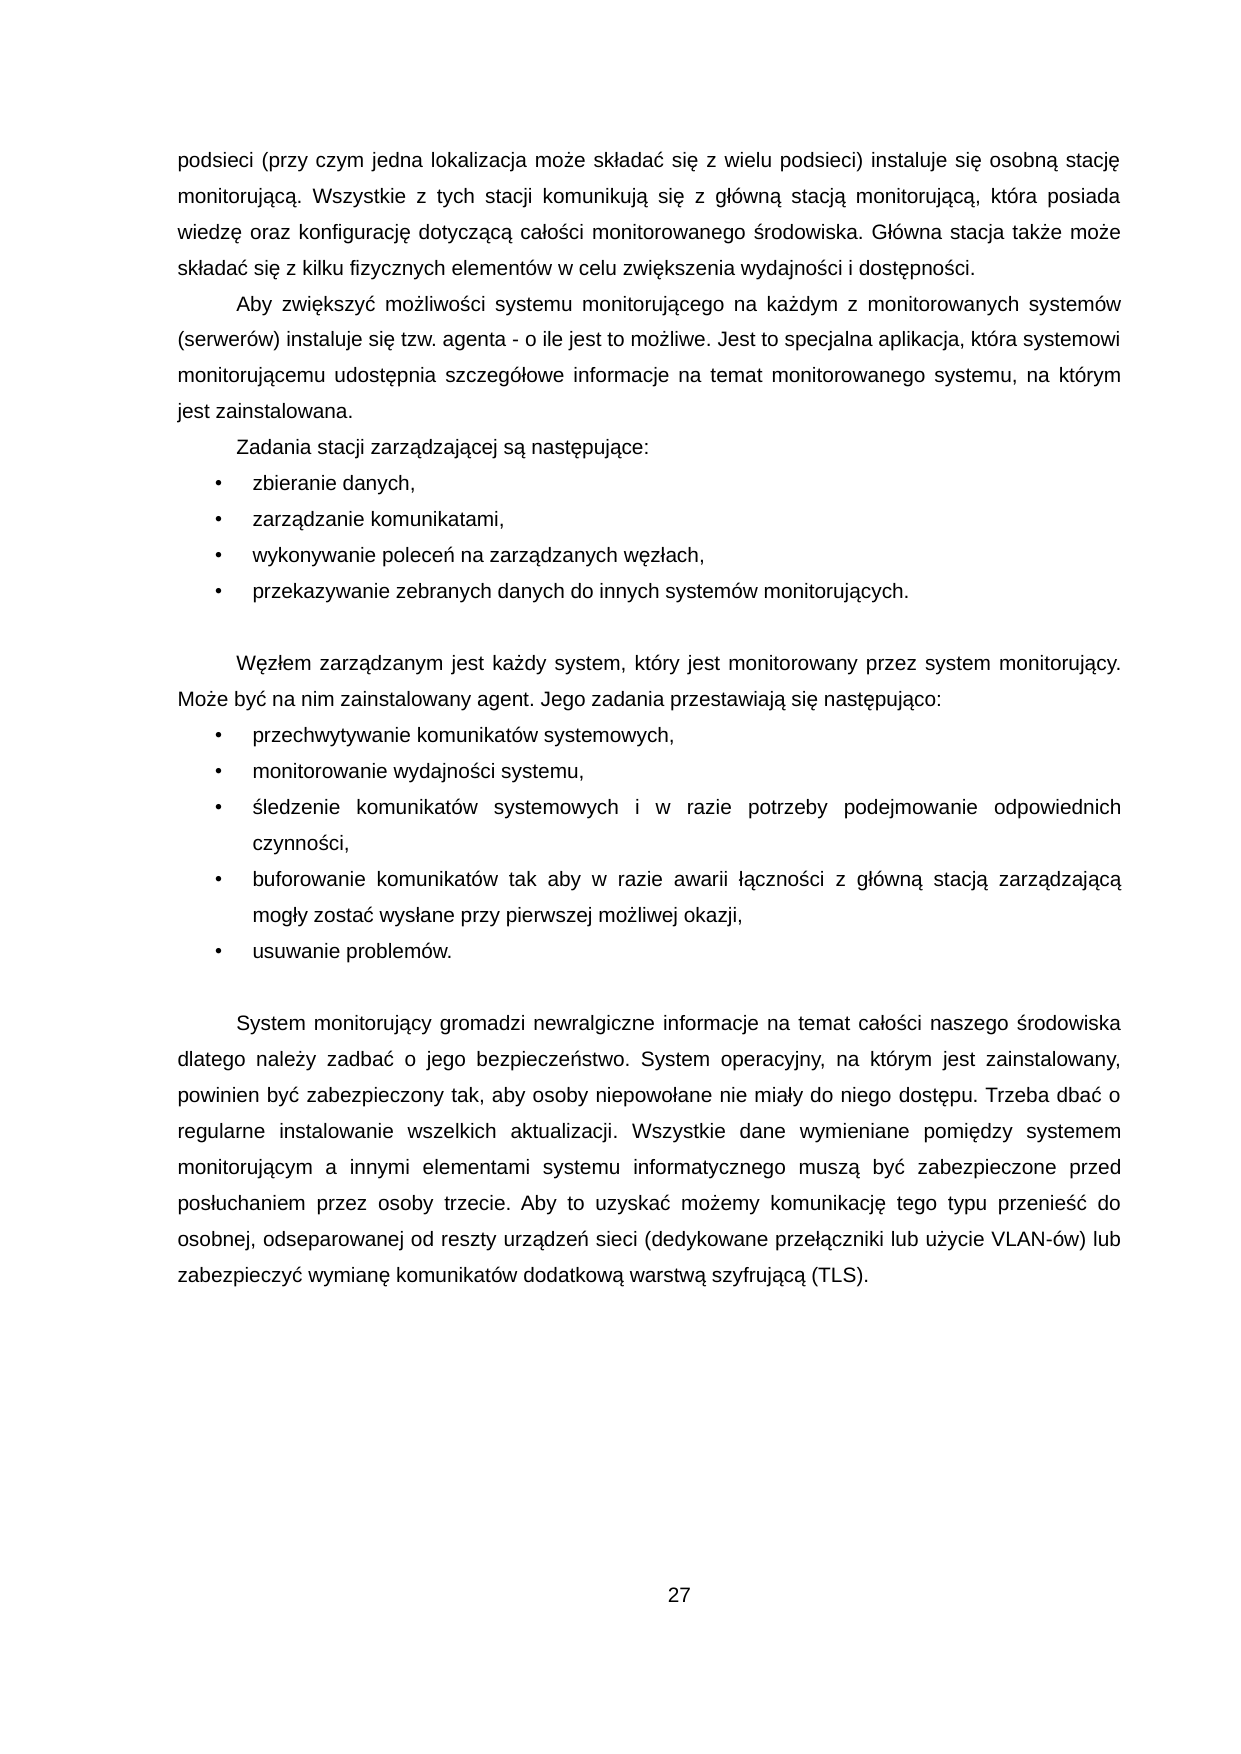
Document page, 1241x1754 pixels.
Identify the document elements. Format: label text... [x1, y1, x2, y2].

list śledzenie komunikatów systemowych i w razie potrzeby podejmowanie odpowiednich czynności, [215, 795, 1122, 855]
text Zadania stacji zarządzającej są następujące: [177, 435, 1122, 459]
text Aby zwiększyć możliwości systemu monitorującego na każdym z monitorowanych systemów (serwerów) instaluje się tzw. agenta - o ile jest to możliwe. Jest to specjalna aplikacja, która systemowi monitorującemu udostępnia szczegółowe informacje na temat monitorowanego systemu, na którym jest zainstalowana. [177, 291, 1122, 423]
list usuwanie problemów. [215, 939, 1122, 963]
list monitorowanie wydajności systemu, [215, 759, 1122, 783]
list buforowanie komunikatów tak aby w razie awarii łączności z główną stacją zarządzającą mogły zostać wysłane przy pierwszej możliwej okazji, [215, 867, 1122, 927]
text podsieci (przy czym jedna lokalizacja może składać się z wielu podsieci) instaluje się osobną stację monitorującą. Wszystkie z tych stacji komunikują się z główną stacją monitorującą, która posiada wiedzę oraz konfigurację dotyczącą całości monitorowanego środowiska. Główna stacja także może składać się z kilku fizycznych elementów w celu zwiększenia wydajności i dostępności. [177, 148, 1122, 279]
list przechwytywanie komunikatów systemowych, [215, 723, 1122, 747]
list zarządzanie komunikatami, [215, 507, 1122, 531]
text System monitorujący gromadzi newralgiczne informacje na temat całości naszego środowiska dlatego należy zadbać o jego bezpieczeństwo. System operacyjny, na którym jest zainstalowany, powinien być zabezpieczony tak, aby osoby niepowołane nie miały do niego dostępu. Trzeba dbać o regularne instalowanie wszelkich aktualizacji. Wszystkie dane wymieniane pomiędzy systemem monitorującym a innymi elementami systemu informatycznego muszą być zabezpieczone przed posłuchaniem przez osoby trzecie. Aby to uzyskać możemy komunikację tego typu przenieść do osobnej, odseparowanej od reszty urządzeń sieci (dedykowane przełączniki lub użycie VLAN-ów) lub zabezpieczyć wymianę komunikatów dodatkową warstwą szyfrującą (TLS). [177, 1011, 1122, 1287]
list zbieranie danych, [215, 471, 1122, 495]
list wykonywanie poleceń na zarządzanych węzłach, [215, 543, 1122, 567]
text Węzłem zarządzanym jest każdy system, który jest monitorowany przez system monitorujący. Może być na nim zainstalowany agent. Jego zadania przestawiają się następująco: [177, 651, 1122, 711]
list przekazywanie zebranych danych do innych systemów monitorujących. [215, 579, 1122, 603]
